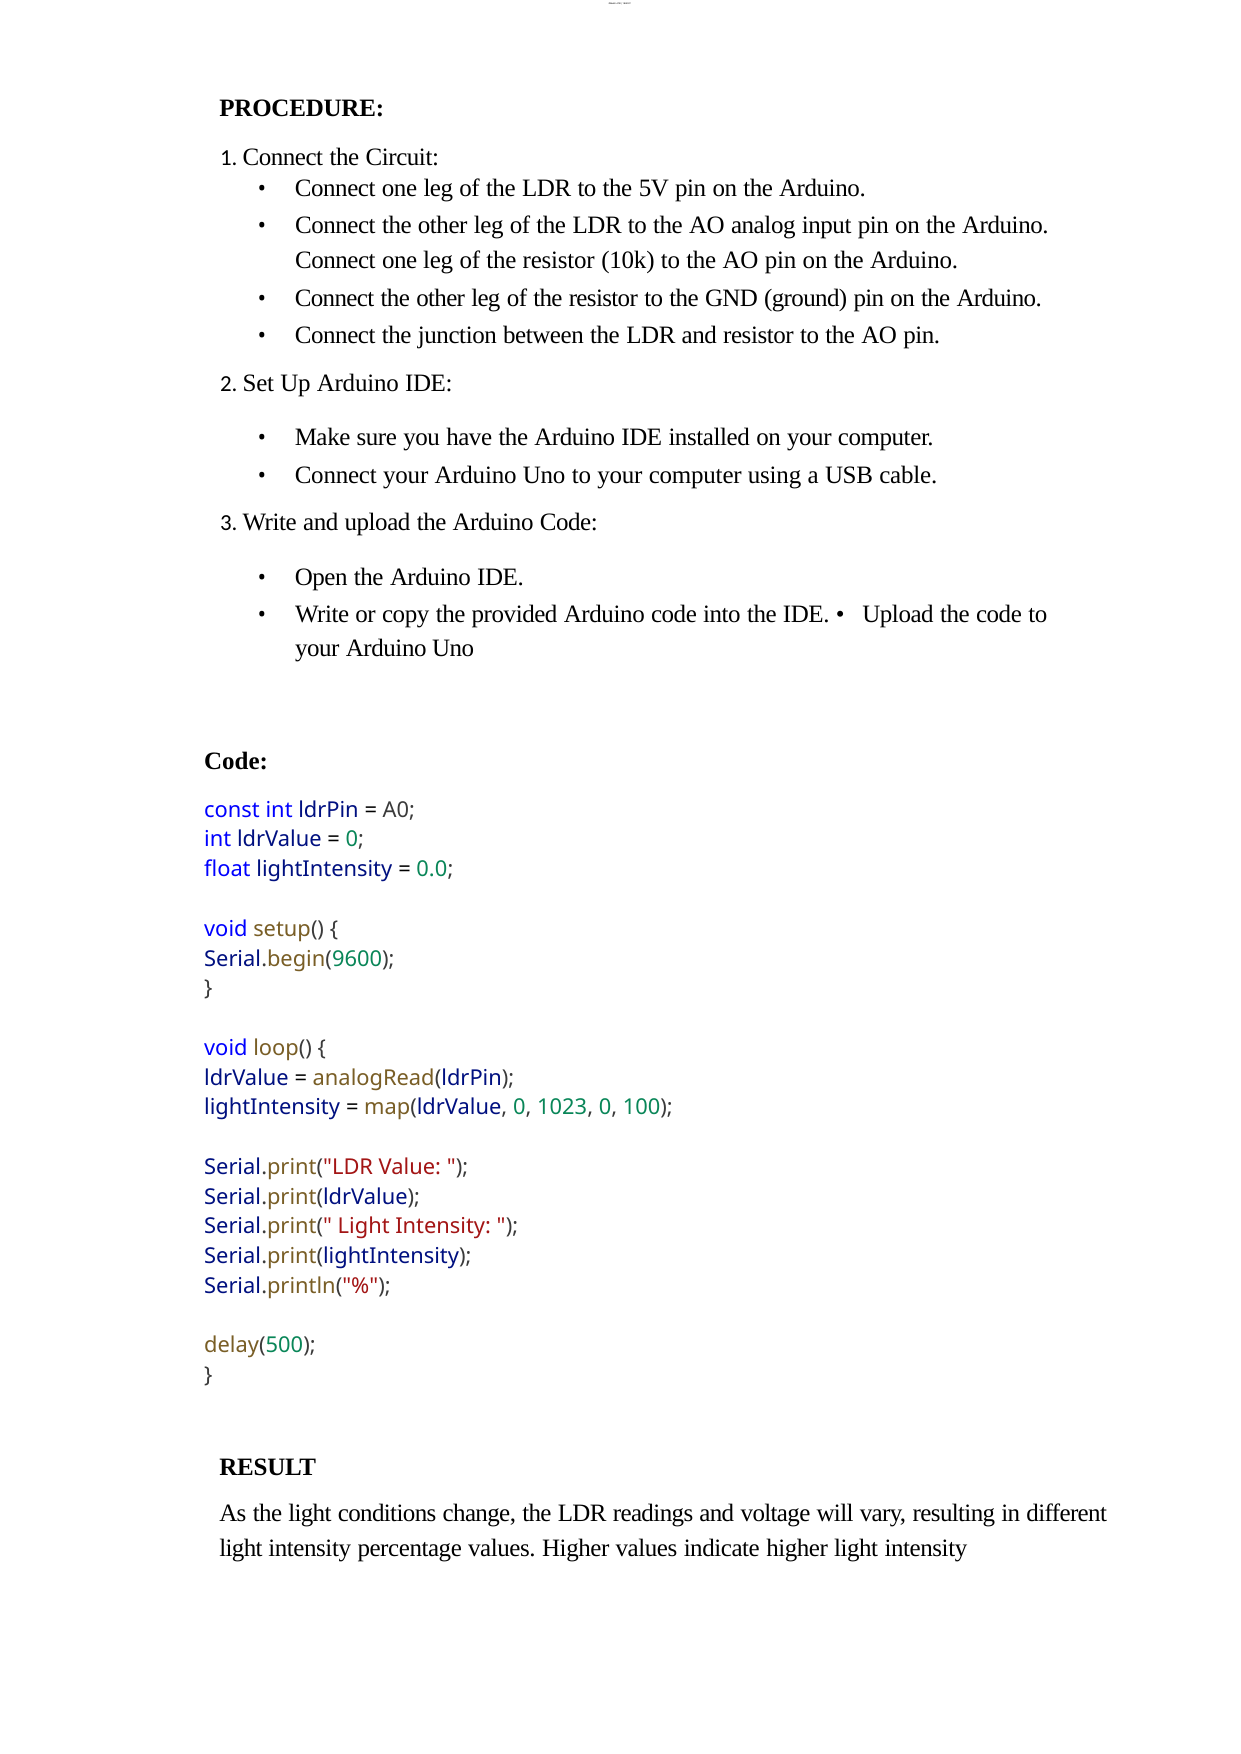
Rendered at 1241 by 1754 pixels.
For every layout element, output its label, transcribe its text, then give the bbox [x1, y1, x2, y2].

text delay(500); [204, 1329, 1126, 1359]
text const int ldrPin = A0; [204, 794, 1126, 823]
list Connect one leg of the LDR to the 5V pin on the Arduino. [257, 172, 1126, 203]
subtitle RESULT [219, 1452, 1126, 1481]
text int ldrValue = 0; [204, 823, 1126, 853]
text Serial.print("LDR Value: "); [204, 1151, 1126, 1181]
text void setup() { [204, 913, 1126, 942]
list Connect the other leg of the resistor to the GND (ground) pin on the Arduino. [257, 282, 1126, 313]
list Connect the junction between the LDR and resistor to the AO pin. [257, 319, 1126, 350]
subtitle PROCEDURE: [219, 93, 1126, 122]
list Write and upload the Arduino Code: [220, 507, 1126, 536]
list Make sure you have the Arduino IDE installed on your computer. [257, 421, 1126, 452]
text lightIntensity = map(ldrValue, 0, 1023, 0, 100); [204, 1091, 1126, 1121]
text As the light conditions change, the LDR readings and voltage will vary, resulting in different light intensity percentage values. Higher values indicate higher light intensity [219, 1498, 1126, 1561]
text } [204, 972, 1126, 1002]
list Connect the other leg of the LDR to the AO analog input pin on the Arduino. Connect one leg of the resistor (10k) to the AO pin on the Arduino. [257, 209, 1067, 273]
text float lightIntensity = 0.0; [204, 853, 1126, 883]
text void loop() { [204, 1032, 1126, 1062]
list Open the Arduino IDE. [257, 561, 1126, 592]
text ldrValue = analogRead(ldrPin); [204, 1062, 1126, 1091]
text Serial.print(ldrValue); [204, 1181, 1126, 1210]
text Serial.begin(9600); [204, 942, 1126, 972]
list Connect your Arduino Uno to your computer using a USB cable. [257, 458, 1126, 490]
text Code: [204, 746, 1126, 775]
list Write or copy the provided Arduino code into the IDE. • Upload the code to your Arduino Uno [257, 598, 1071, 662]
text } [204, 1359, 1126, 1389]
text Serial.print(lightIntensity); [204, 1240, 1126, 1270]
text Serial.print(" Light Intensity: "); [204, 1210, 1126, 1240]
list Connect the Circuit: [220, 142, 1126, 172]
list Set Up Arduino IDE: [220, 368, 1126, 397]
text Serial.println("%"); [204, 1270, 1126, 1300]
